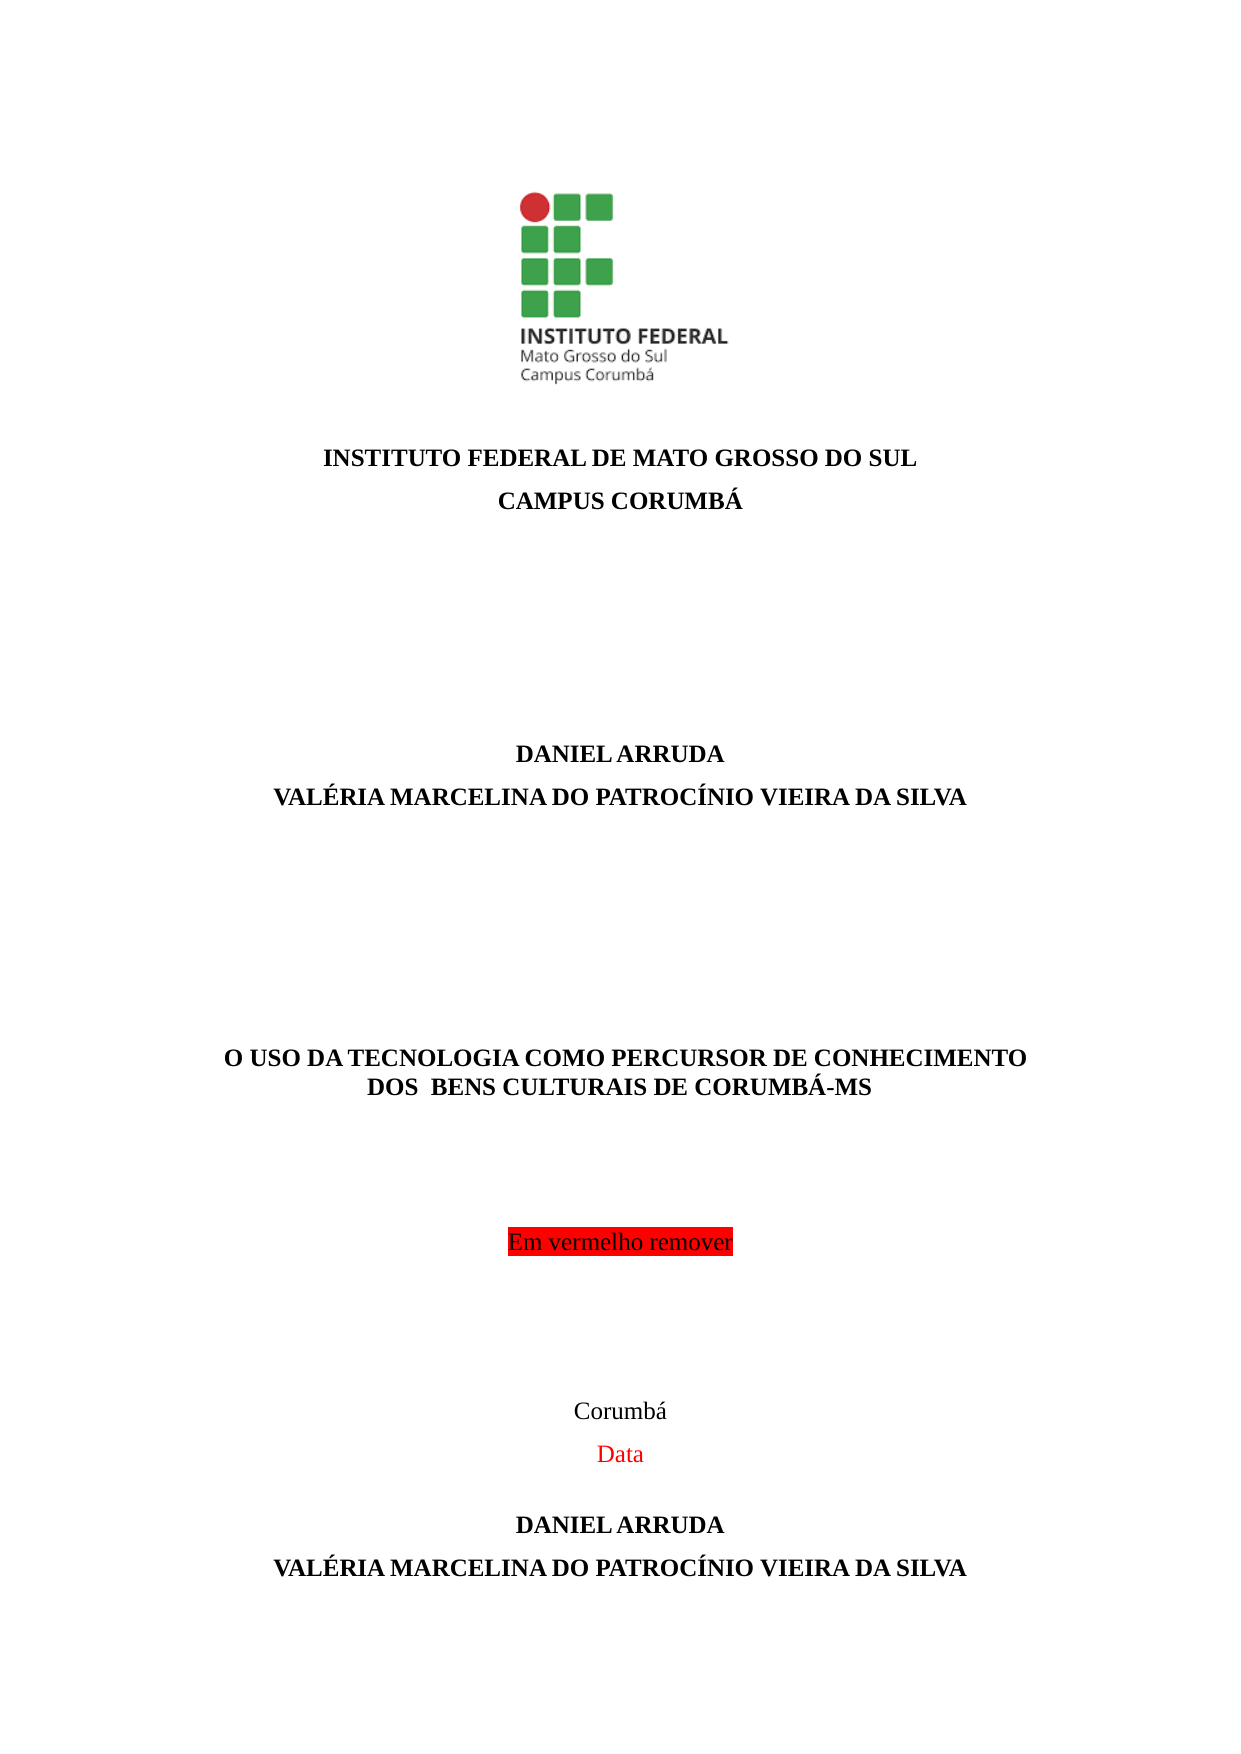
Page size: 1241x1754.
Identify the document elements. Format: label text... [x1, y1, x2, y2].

text O USO DA TECNOLOGIA COMO PERCURSOR DE CONHECIMENTO DOS BENS CULTURAIS DE CORUMBÁ-MS [188, 1043, 1051, 1101]
text DANIEL ARRUDA [177, 1510, 1063, 1539]
text Instituto Federal DE MATO GROSSO DO SUL [177, 443, 1063, 472]
text VALÉRIA MARCELINA DO PATROCÍNIO VIEIRA DA SILVA [177, 1553, 1063, 1582]
text VALÉRIA MARCELINA DO PATROCÍNIO VIEIRA DA SILVA [177, 782, 1063, 811]
text DANIEL ARRUDA [177, 739, 1063, 768]
text Corumbá [177, 1396, 1063, 1425]
text Em vermelho remover [177, 1227, 1063, 1256]
text CAMPUS CORUMBÁ [177, 486, 1063, 515]
text Data [177, 1439, 1063, 1468]
